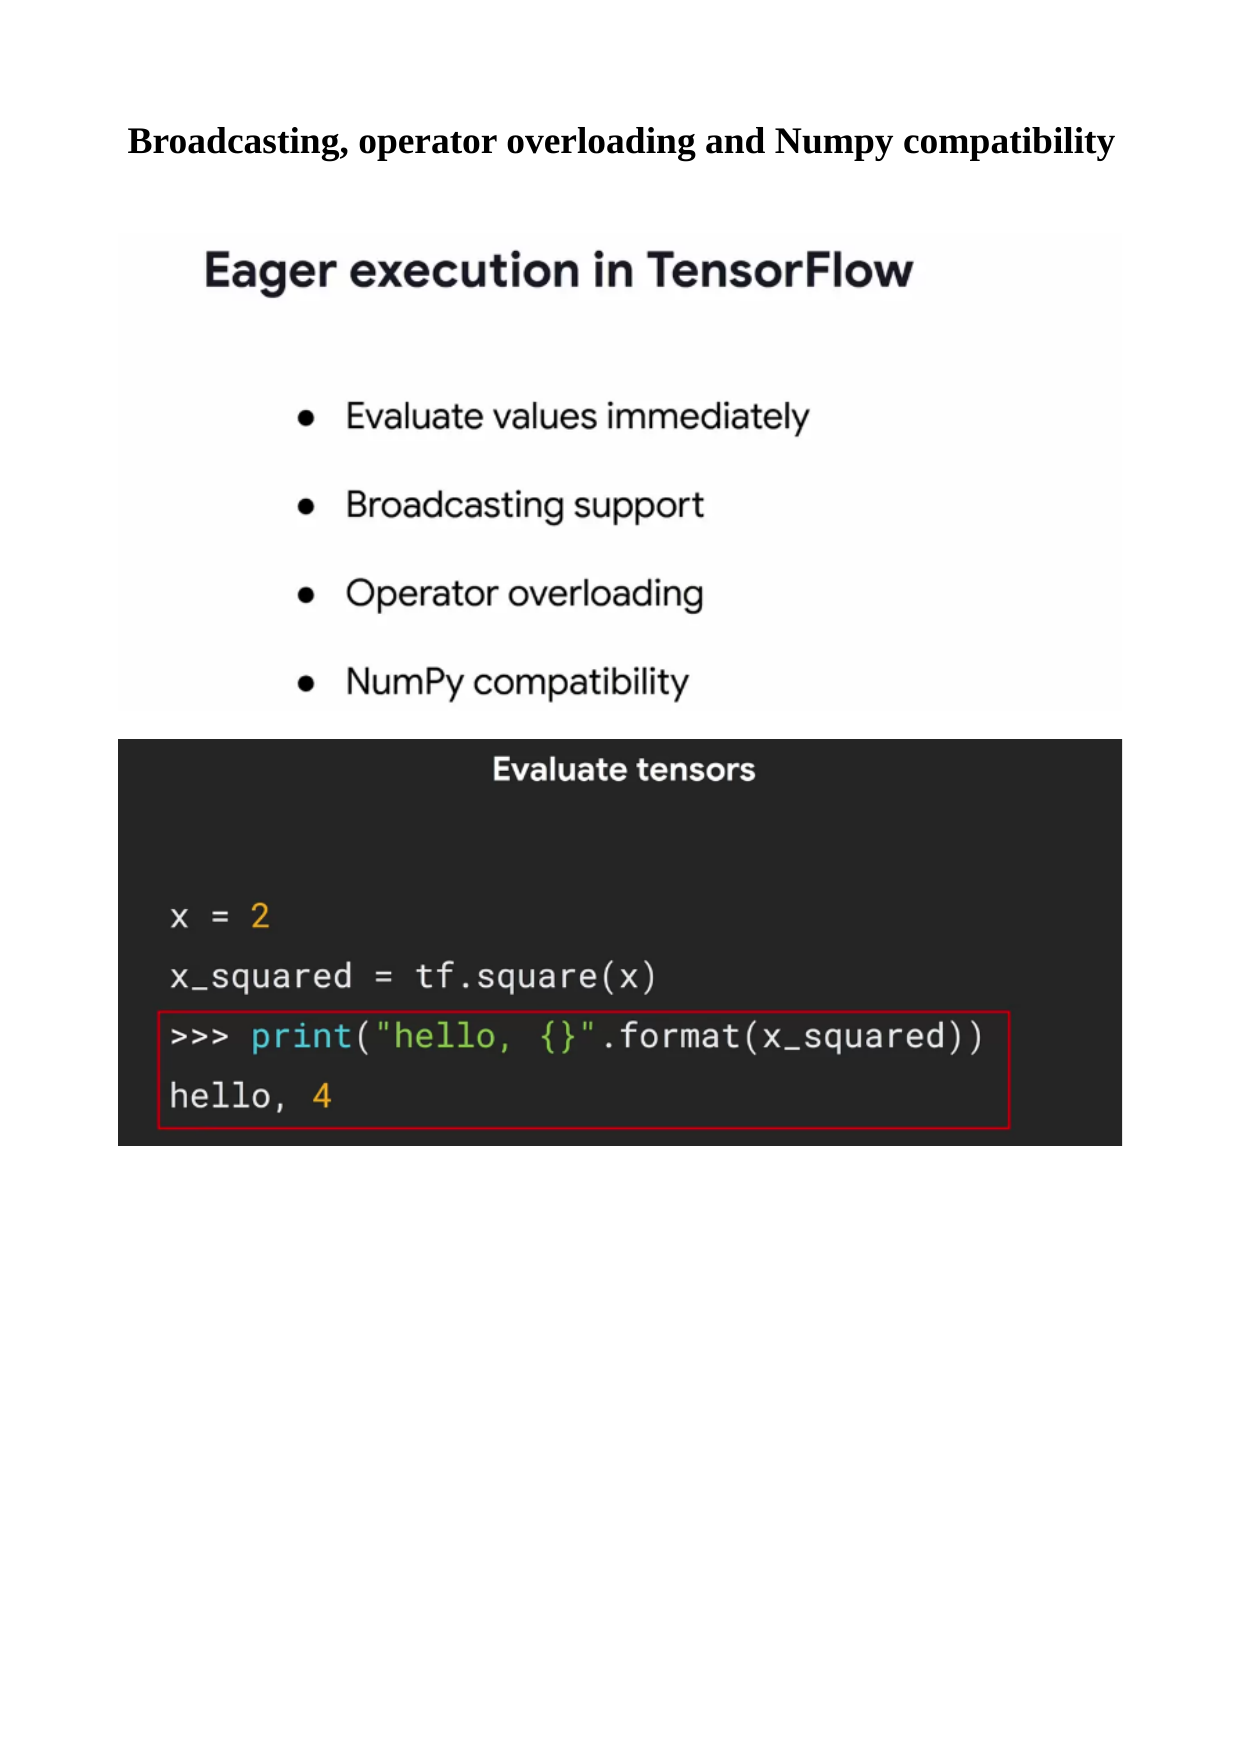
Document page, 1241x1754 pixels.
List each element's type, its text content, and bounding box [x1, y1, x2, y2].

picture [118, 233, 1123, 711]
subtitle Broadcasting, operator overloading and Numpy compatibility [118, 118, 1122, 161]
picture [118, 739, 1123, 1146]
